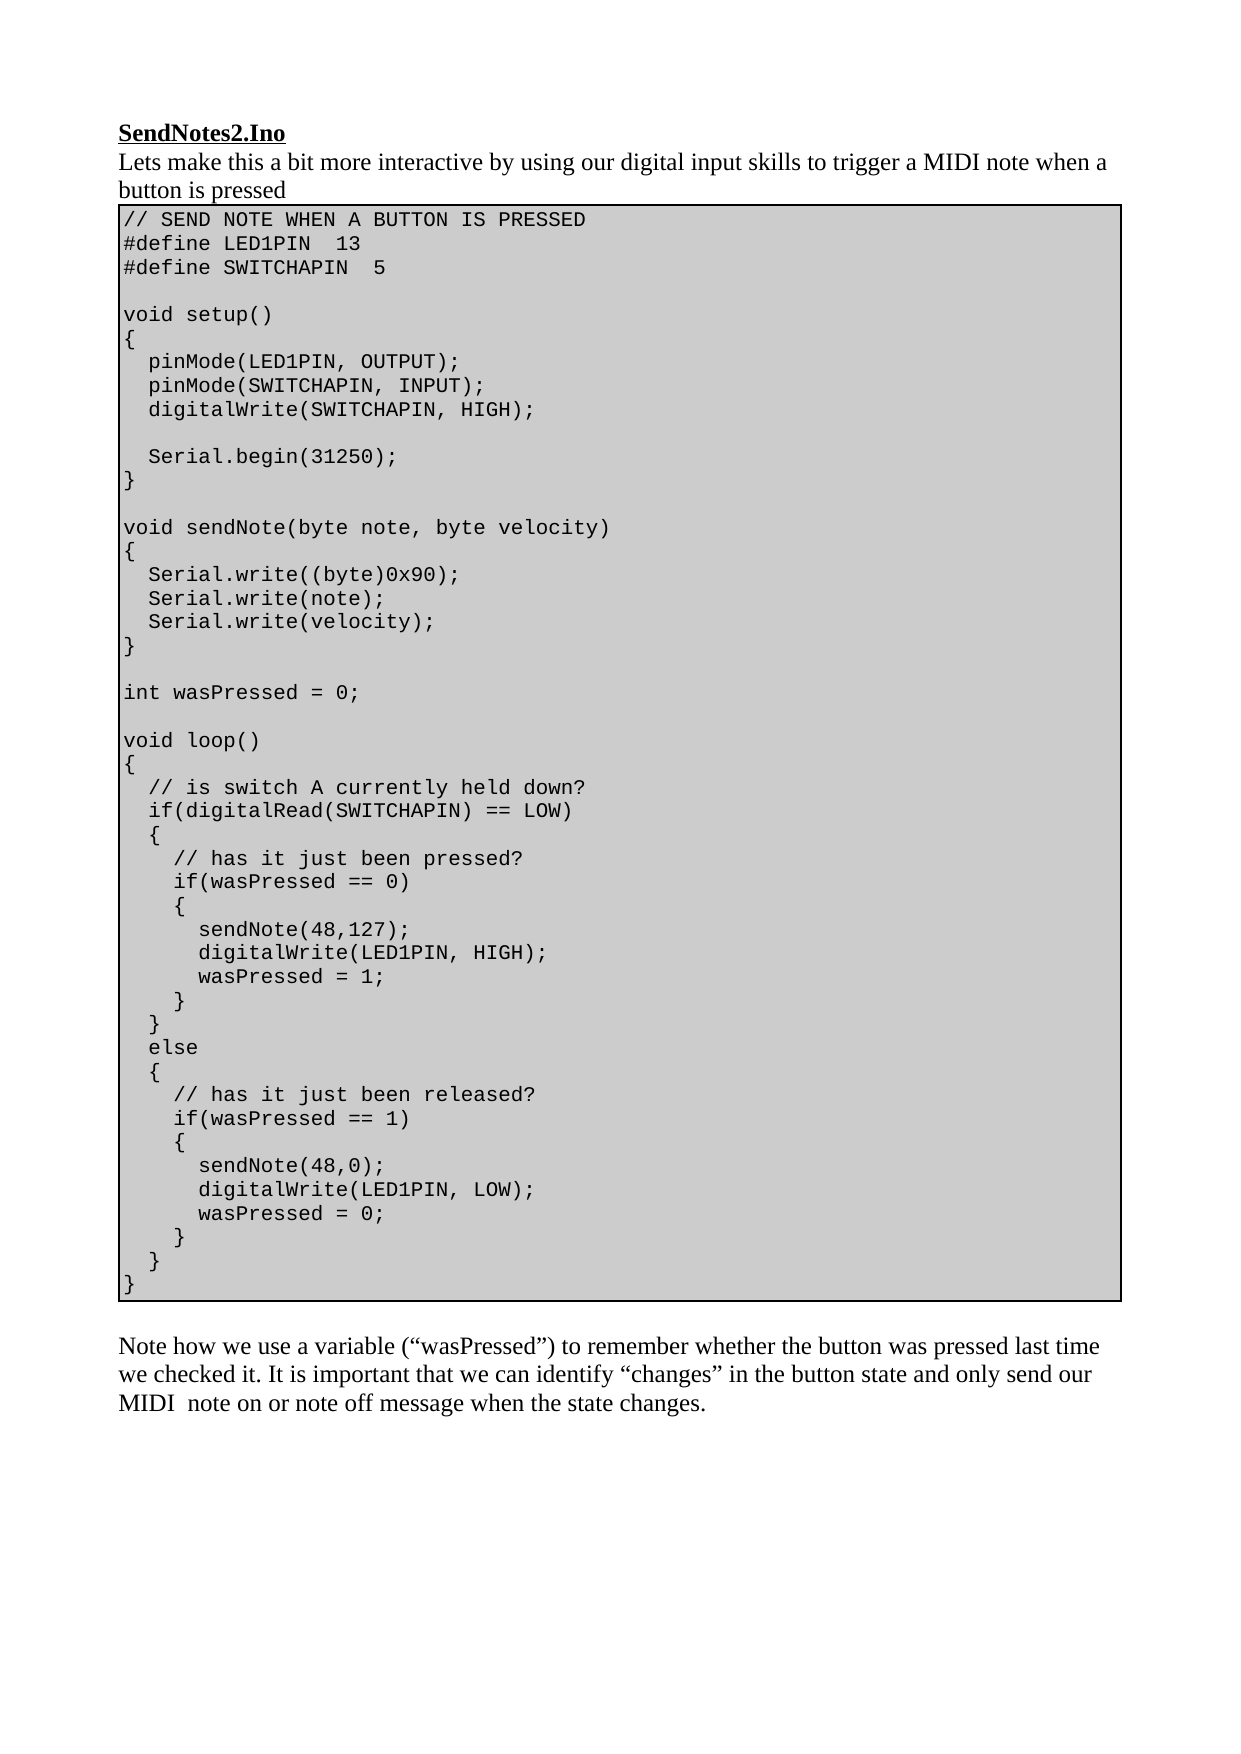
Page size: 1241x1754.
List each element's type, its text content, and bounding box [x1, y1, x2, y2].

text wasPressed = 1; [120, 961, 1120, 985]
text } [120, 1268, 1120, 1300]
text void sendNote(byte note, byte velocity) [120, 512, 1120, 535]
text pinMode(LED1PIN, OUTPUT); [120, 346, 1120, 370]
text } [120, 985, 1120, 1008]
text } [120, 1221, 1120, 1245]
text sendNote(48,127); [120, 914, 1120, 937]
text if(wasPressed == 0) [120, 866, 1120, 890]
text void loop() [120, 724, 1120, 748]
text wasPressed = 0; [120, 1197, 1120, 1221]
text if(wasPressed == 1) [120, 1103, 1120, 1127]
text Lets make this a bit more interactive by using our digital input skills to trigger a MIDI note when a button is pressed [118, 147, 1122, 204]
text { [120, 890, 1120, 914]
text { [120, 535, 1120, 559]
text pinMode(SWITCHAPIN, INPUT); [120, 370, 1120, 393]
text if(digitalRead(SWITCHAPIN) == LOW) [120, 796, 1120, 819]
text digitalWrite(LED1PIN, LOW); [120, 1174, 1120, 1197]
text } [120, 1245, 1120, 1268]
text SendNotes2.Ino [118, 118, 1122, 147]
text { [120, 1056, 1120, 1079]
text { [120, 323, 1120, 346]
text digitalWrite(LED1PIN, HIGH); [120, 937, 1120, 961]
text // SEND NOTE WHEN A BUTTON IS PRESSED [120, 206, 1120, 228]
text // has it just been released? [120, 1079, 1120, 1103]
text // has it just been pressed? [120, 843, 1120, 866]
text digitalWrite(SWITCHAPIN, HIGH); [120, 393, 1120, 417]
text } [120, 464, 1120, 488]
text Serial.write(velocity); [120, 606, 1120, 630]
text { [120, 819, 1120, 843]
text sendNote(48,0); [120, 1150, 1120, 1174]
text Serial.write((byte)0x90); [120, 559, 1120, 583]
text Serial.begin(31250); [120, 441, 1120, 464]
text // is switch A currently held down? [120, 772, 1120, 796]
text #define LED1PIN 13 [120, 228, 1120, 252]
text #define SWITCHAPIN 5 [120, 252, 1120, 275]
text void setup() [120, 299, 1120, 323]
text Note how we use a variable (“wasPressed”) to remember whether the button was pressed last time we checked it. It is important that we can identify “changes” in the button state and only send our MIDI note on or note off message when the state changes. [118, 1331, 1122, 1417]
text } [120, 1008, 1120, 1032]
text { [120, 1127, 1120, 1150]
text Serial.write(note); [120, 583, 1120, 606]
text else [120, 1032, 1120, 1056]
text { [120, 748, 1120, 772]
text int wasPressed = 0; [120, 677, 1120, 701]
text } [120, 630, 1120, 654]
